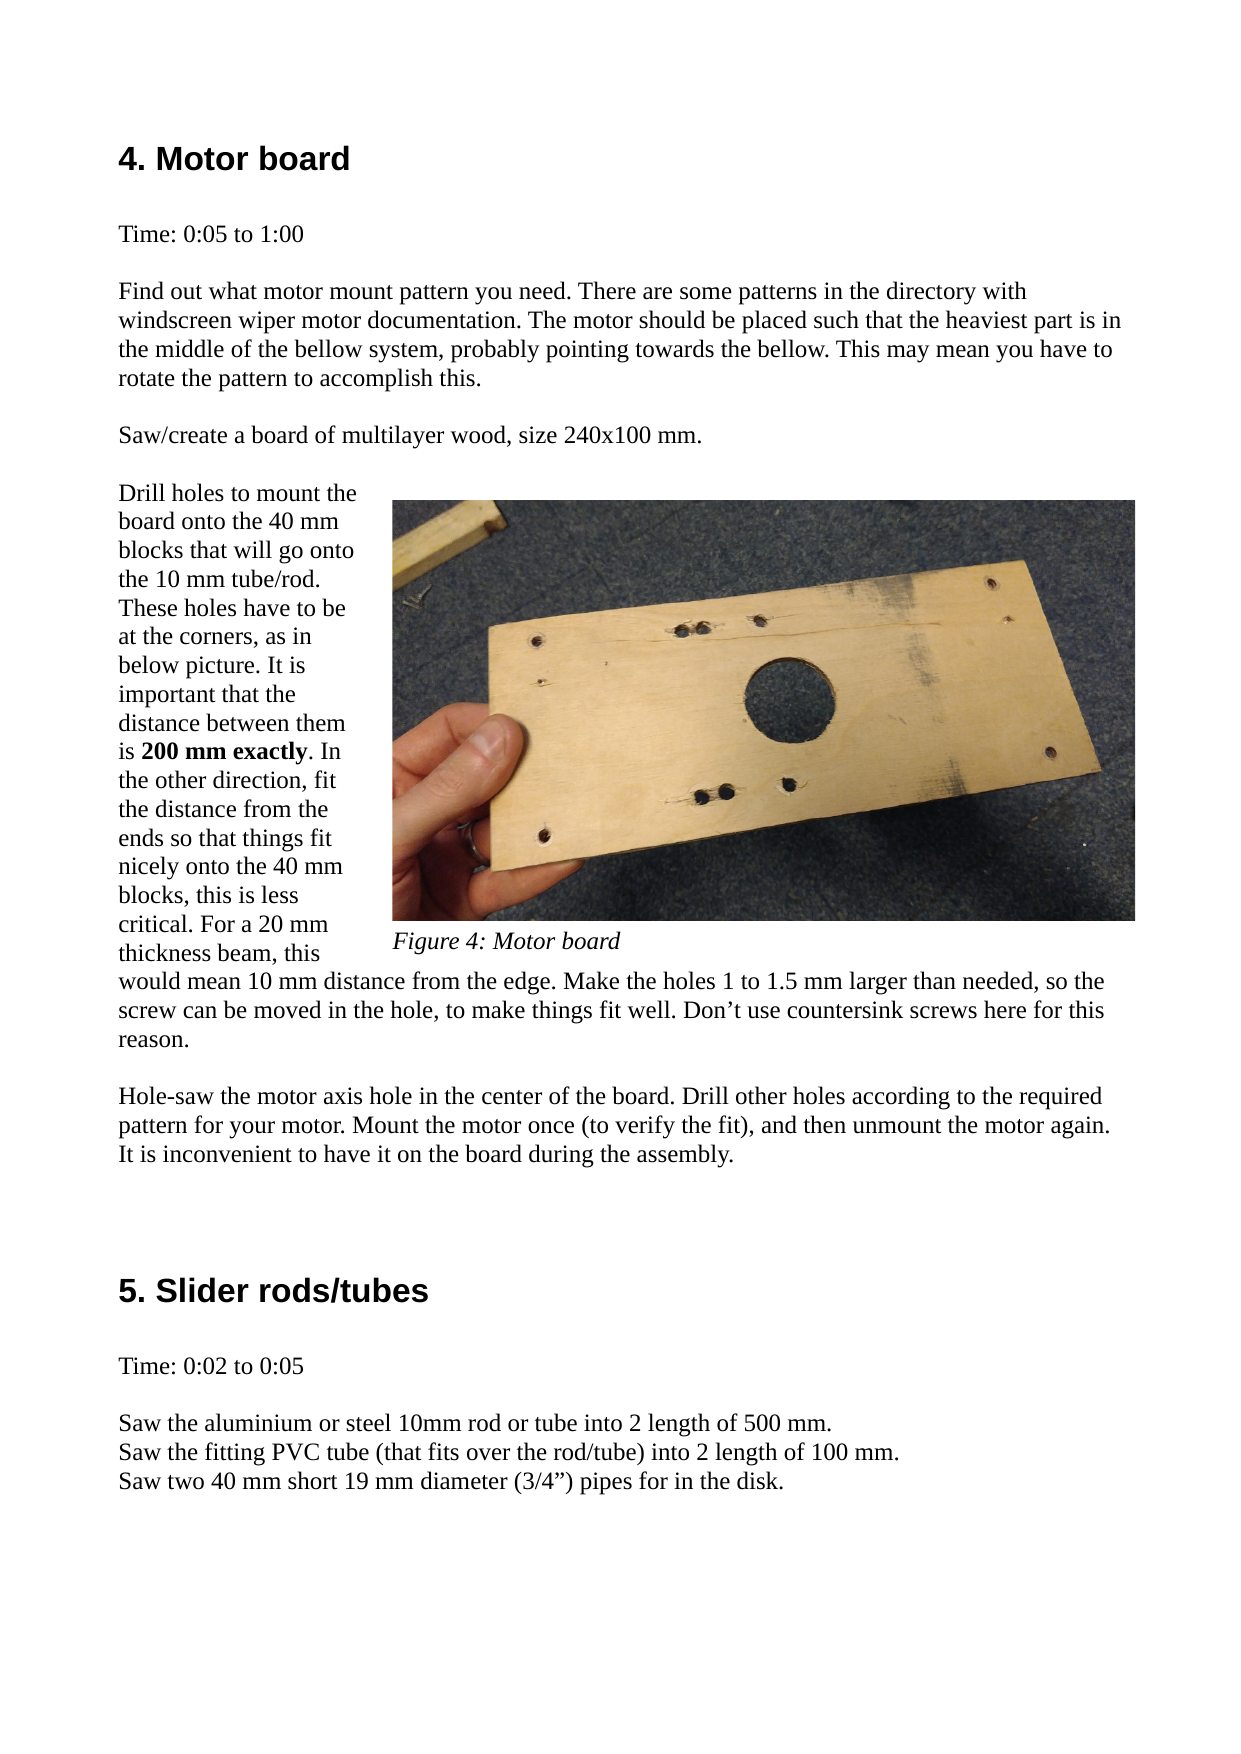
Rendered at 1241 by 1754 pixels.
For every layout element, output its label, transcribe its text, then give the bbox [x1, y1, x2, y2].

subtitle 4. Motor board [118, 139, 1122, 178]
text Saw two 40 mm short 19 mm diameter (3/4”) pipes for in the disk. [118, 1466, 1122, 1494]
text Figure 4: Motor board [392, 921, 1135, 955]
text Saw/create a board of multilayer wood, size 240x100 mm. [118, 420, 1122, 449]
subtitle 5. Slider rods/tubes [118, 1271, 1122, 1309]
picture [392, 500, 1135, 921]
text Drill holes to mount the board onto the 40 mm blocks that will go onto the 10 mm tube/rod. These holes have to be at the corners, as in below picture. It is important that the distance between them is 200 mm exactly. In the other direction, fit the distance from the ends so that things fit nicely onto the 40 mm blocks, this is less critical. For a 20 mm thickness beam, this would mean 10 mm distance from the edge. Make the holes 1 to 1.5 mm larger than needed, so the screw can be moved in the hole, to make things fit well. Don’t use countersink screws here for this reason. [118, 478, 1135, 1053]
text Saw the fitting PVC tube (that fits over the rod/tube) into 2 length of 100 mm. [118, 1437, 1122, 1466]
text Find out what motor mount pattern you need. There are some patterns in the directory with windscreen wiper motor documentation. The motor should be placed such that the heaviest part is in the middle of the bellow system, probably pointing towards the bellow. This may mean you have to rotate the pattern to accomplish this. [118, 276, 1122, 391]
text Hole-saw the motor axis hole in the center of the board. Drill other holes according to the required pattern for your motor. Mount the motor once (to verify the fit), and then unmount the motor again. It is inconvenient to have it on the board during the assembly. [118, 1081, 1122, 1168]
text Time: 0:02 to 0:05 [118, 1351, 1122, 1379]
text Time: 0:05 to 1:00 [118, 219, 1122, 248]
text Saw the aluminium or steel 10mm rod or tube into 2 length of 500 mm. [118, 1408, 1122, 1437]
